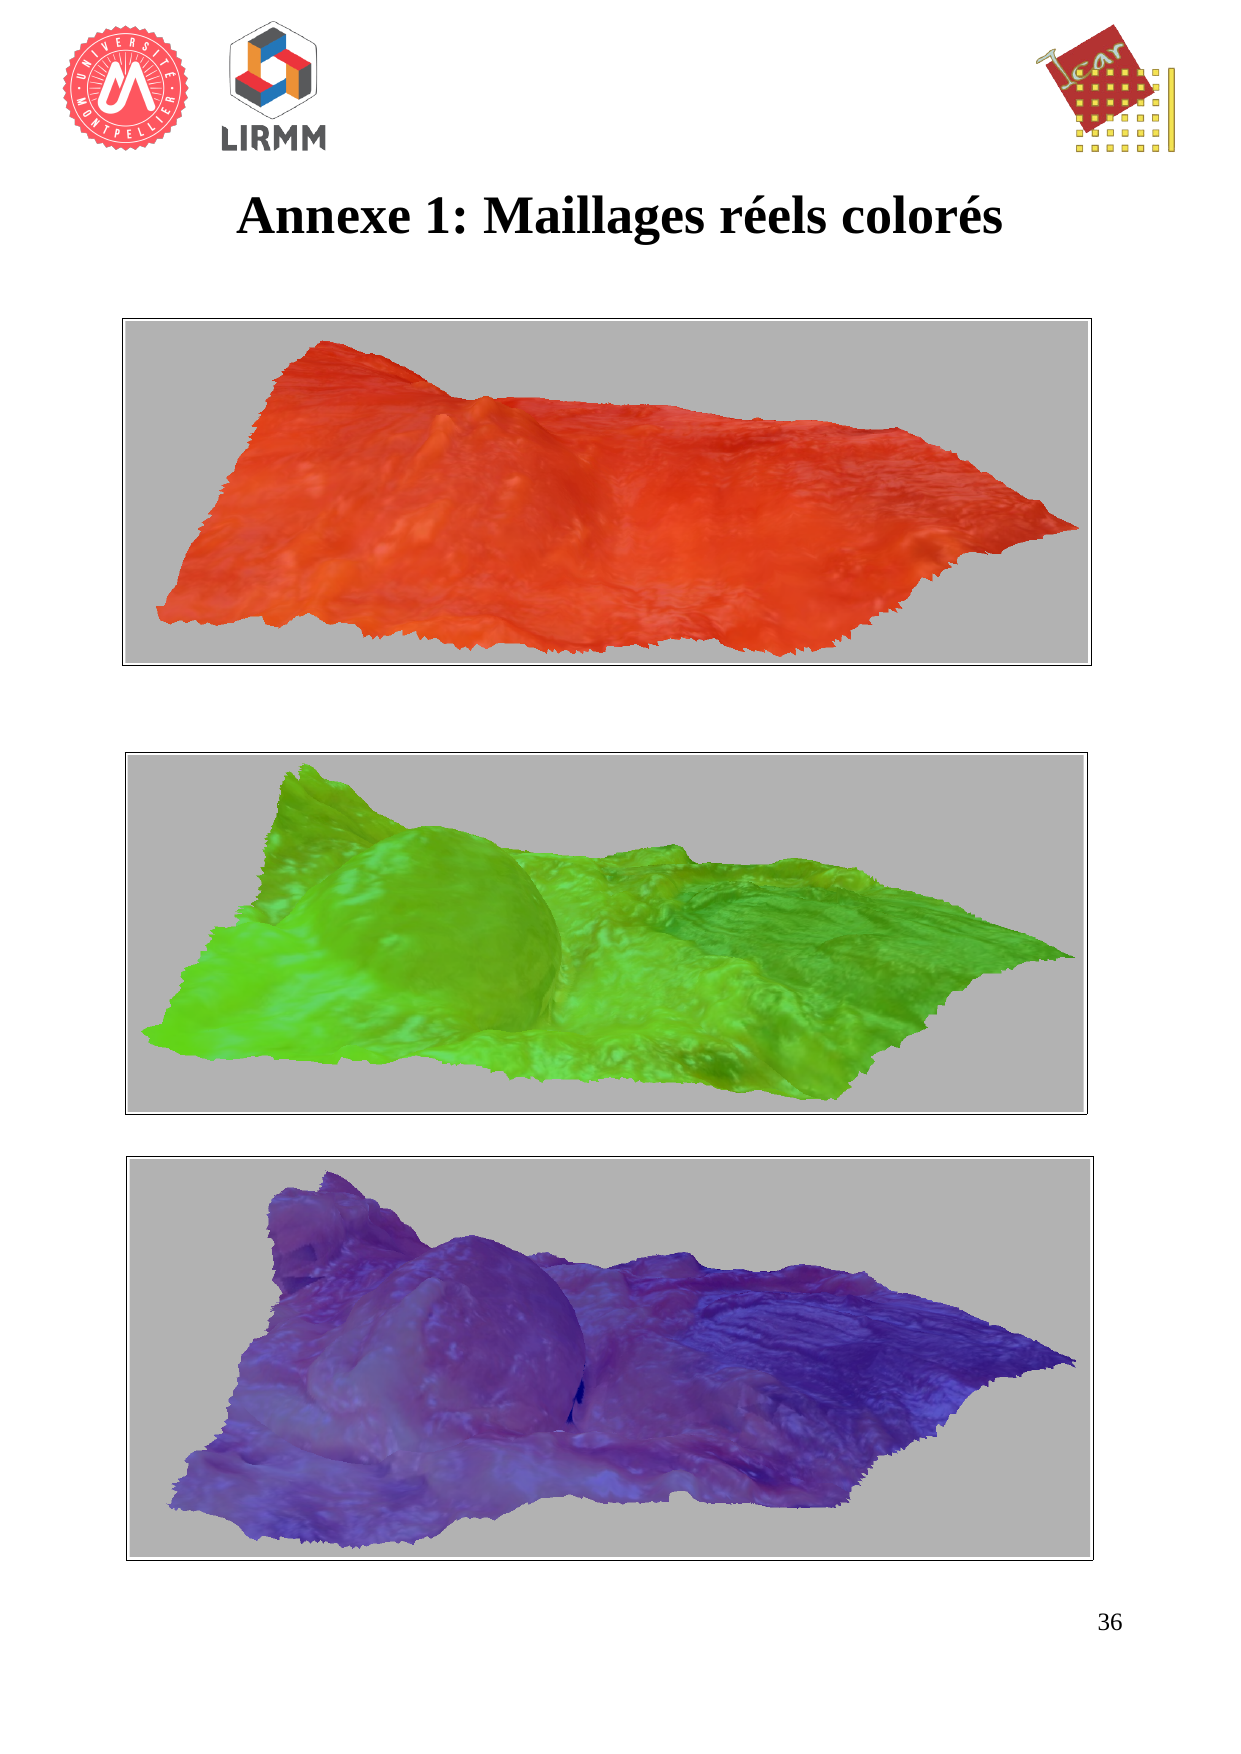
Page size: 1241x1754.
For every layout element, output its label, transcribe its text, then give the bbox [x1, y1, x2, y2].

picture [125, 321, 1088, 663]
picture [127, 755, 1084, 1112]
picture [57, 13, 201, 156]
picture [1025, 6, 1177, 154]
subtitle Annexe 1: Maillages réels colorés [118, 183, 1122, 245]
picture [129, 1159, 1091, 1557]
picture [203, 16, 343, 155]
